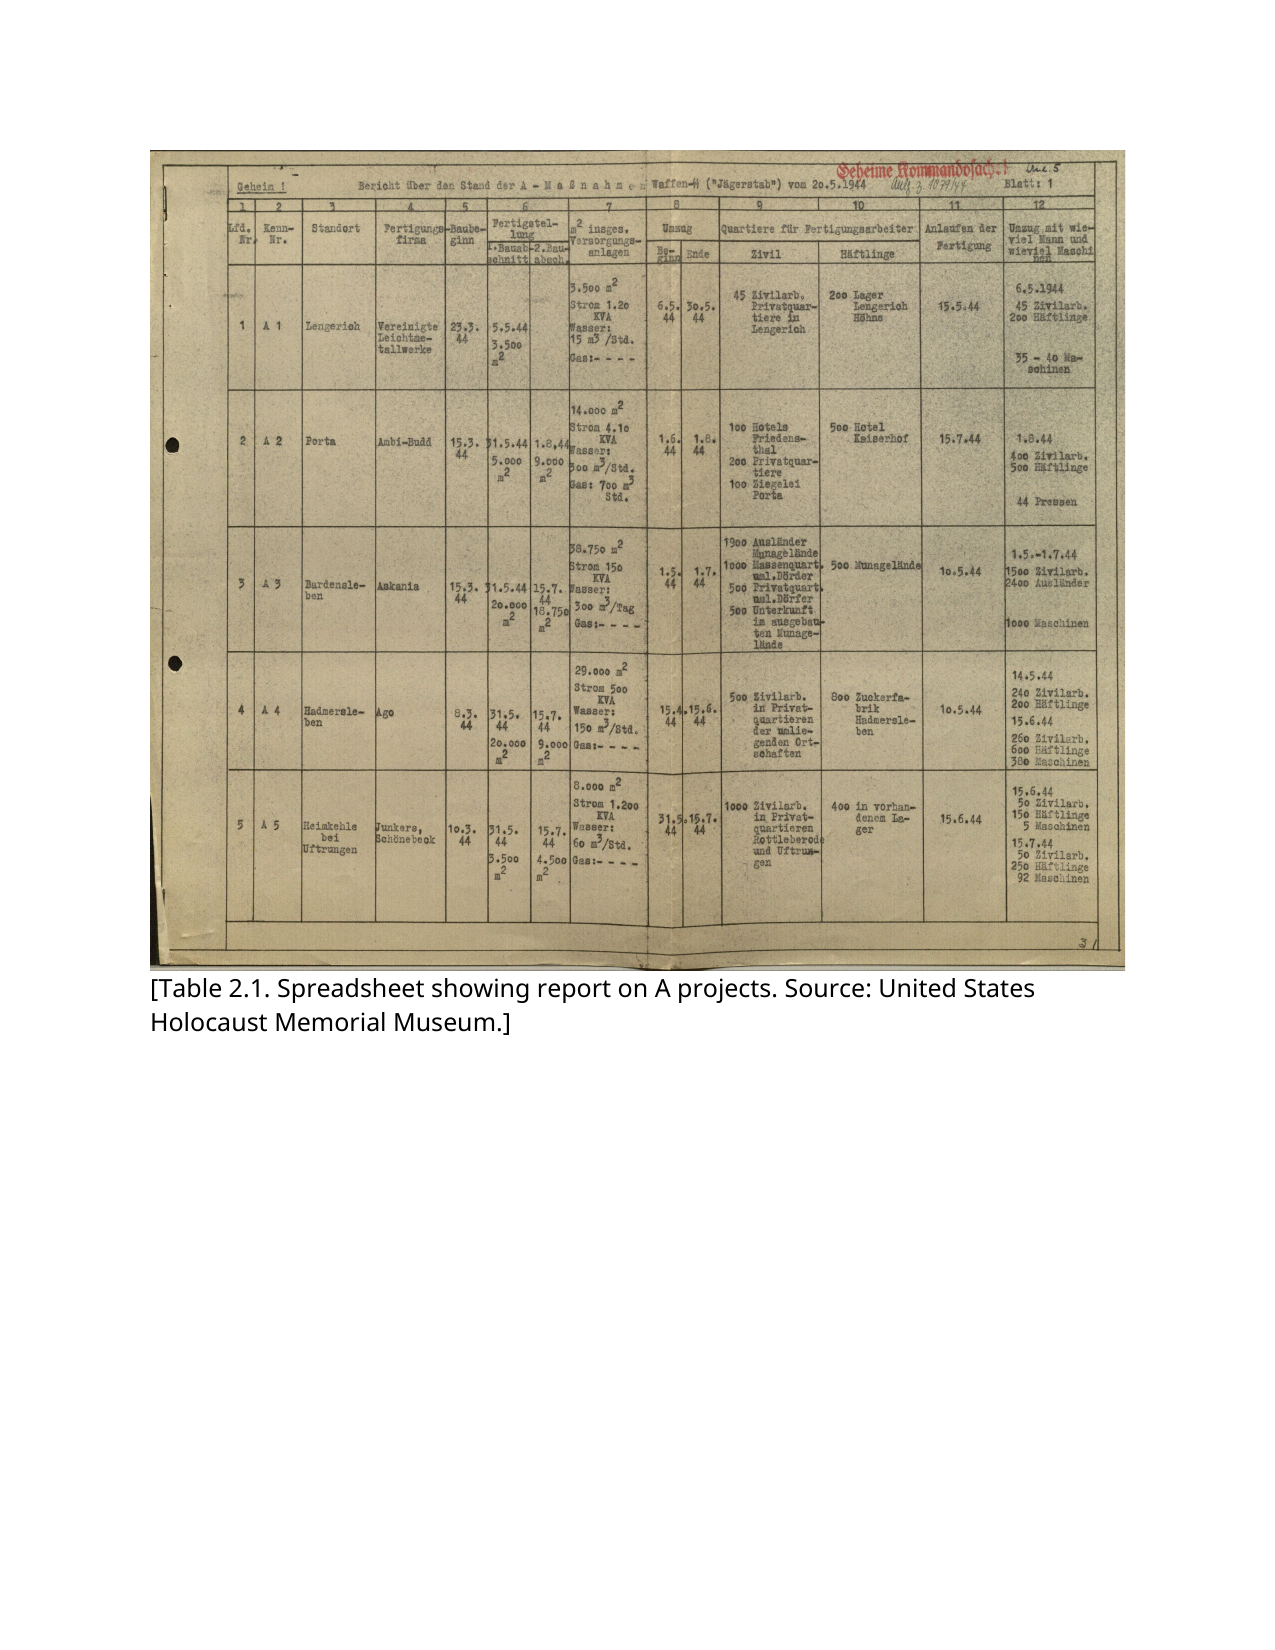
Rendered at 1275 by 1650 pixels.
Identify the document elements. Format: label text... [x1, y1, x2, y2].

picture [150, 150, 1125, 971]
text [Table 2.1. Spreadsheet showing report on A projects. Source: United States Holocaust Memorial Museum.] [150, 971, 1125, 1039]
